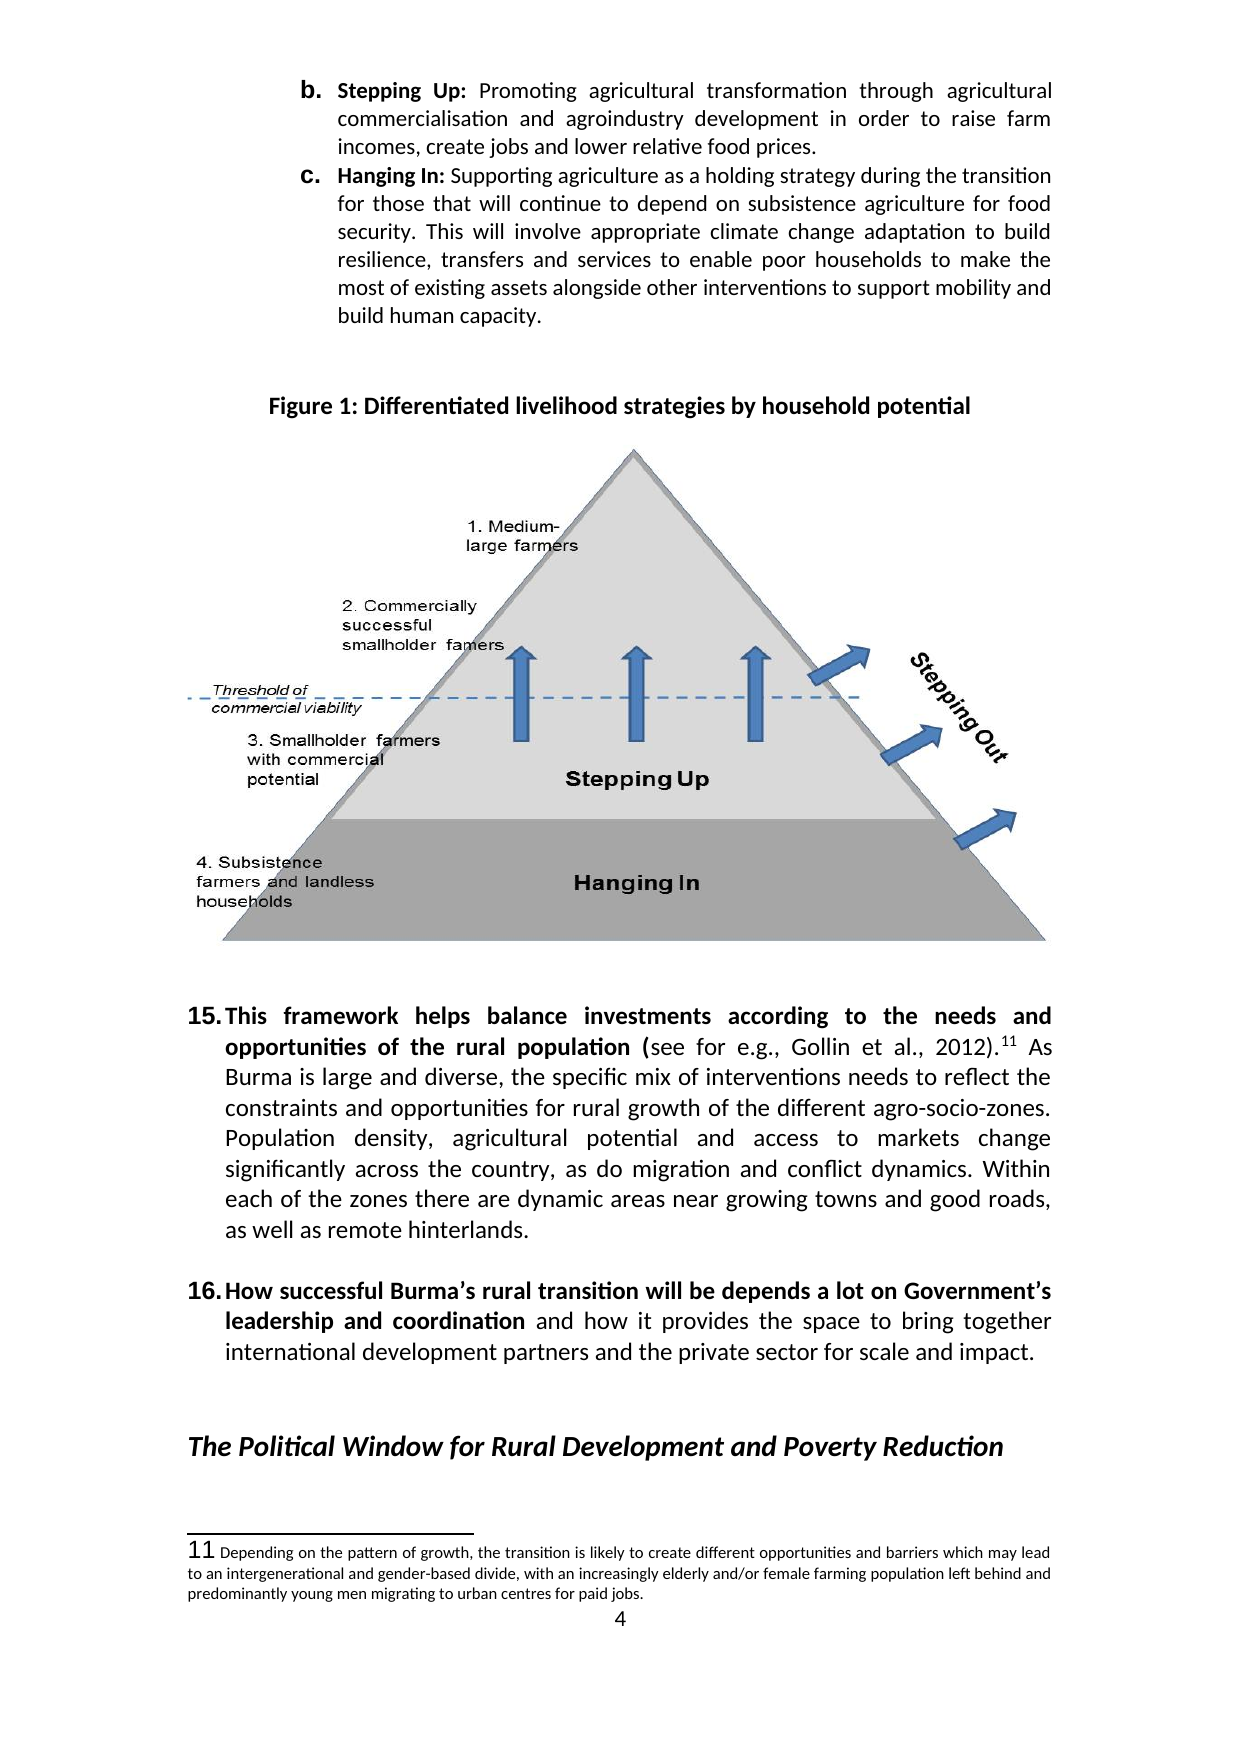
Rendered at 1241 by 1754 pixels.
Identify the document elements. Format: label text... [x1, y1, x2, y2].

list The Political Window for Rural Development and Poverty Reduction [187, 1428, 1053, 1463]
list Depending on the pattern of growth, the transition is likely to create different opportunities and barriers which may lead to an intergenerational and gender-based divide, with an increasingly elderly and/or female farming population left behind and predominantly young men migrating to urban centres for paid jobs. [187, 1534, 1053, 1604]
list Figure 1: Differentiated livelihood strategies by household potential [187, 391, 1053, 421]
list This framework helps balance investments according to the needs and opportunities of the rural population (see for e.g., Gollin et al., 2012). As Burma is large and diverse, the specific mix of interventions needs to reflect the constraints and opportunities for rural growth of the different agro-socio-zones. Population density, agricultural potential and access to markets change significantly across the country, as do migration and conflict dynamics. Within each of the zones there are dynamic areas near growing towns and good roads, as well as remote hinterlands. [187, 1000, 1053, 1244]
list How successful Burma’s rural transition will be depends a lot on Government’s leadership and coordination and how it provides the space to bring together international development partners and the private sector for scale and impact. [187, 1275, 1053, 1367]
list Stepping Up: Promoting agricultural transformation through agricultural commercialisation and agroindustry development in order to raise farm incomes, create jobs and lower relative food prices. [300, 75, 1053, 160]
list Hanging In: Supporting agriculture as a holding strategy during the transition for those that will continue to depend on subsistence agriculture for food security. This will involve appropriate climate change adaptation to build resilience, transfers and services to enable poor households to make the most of existing assets alongside other interventions to support mobility and build human capacity. [300, 160, 1053, 329]
